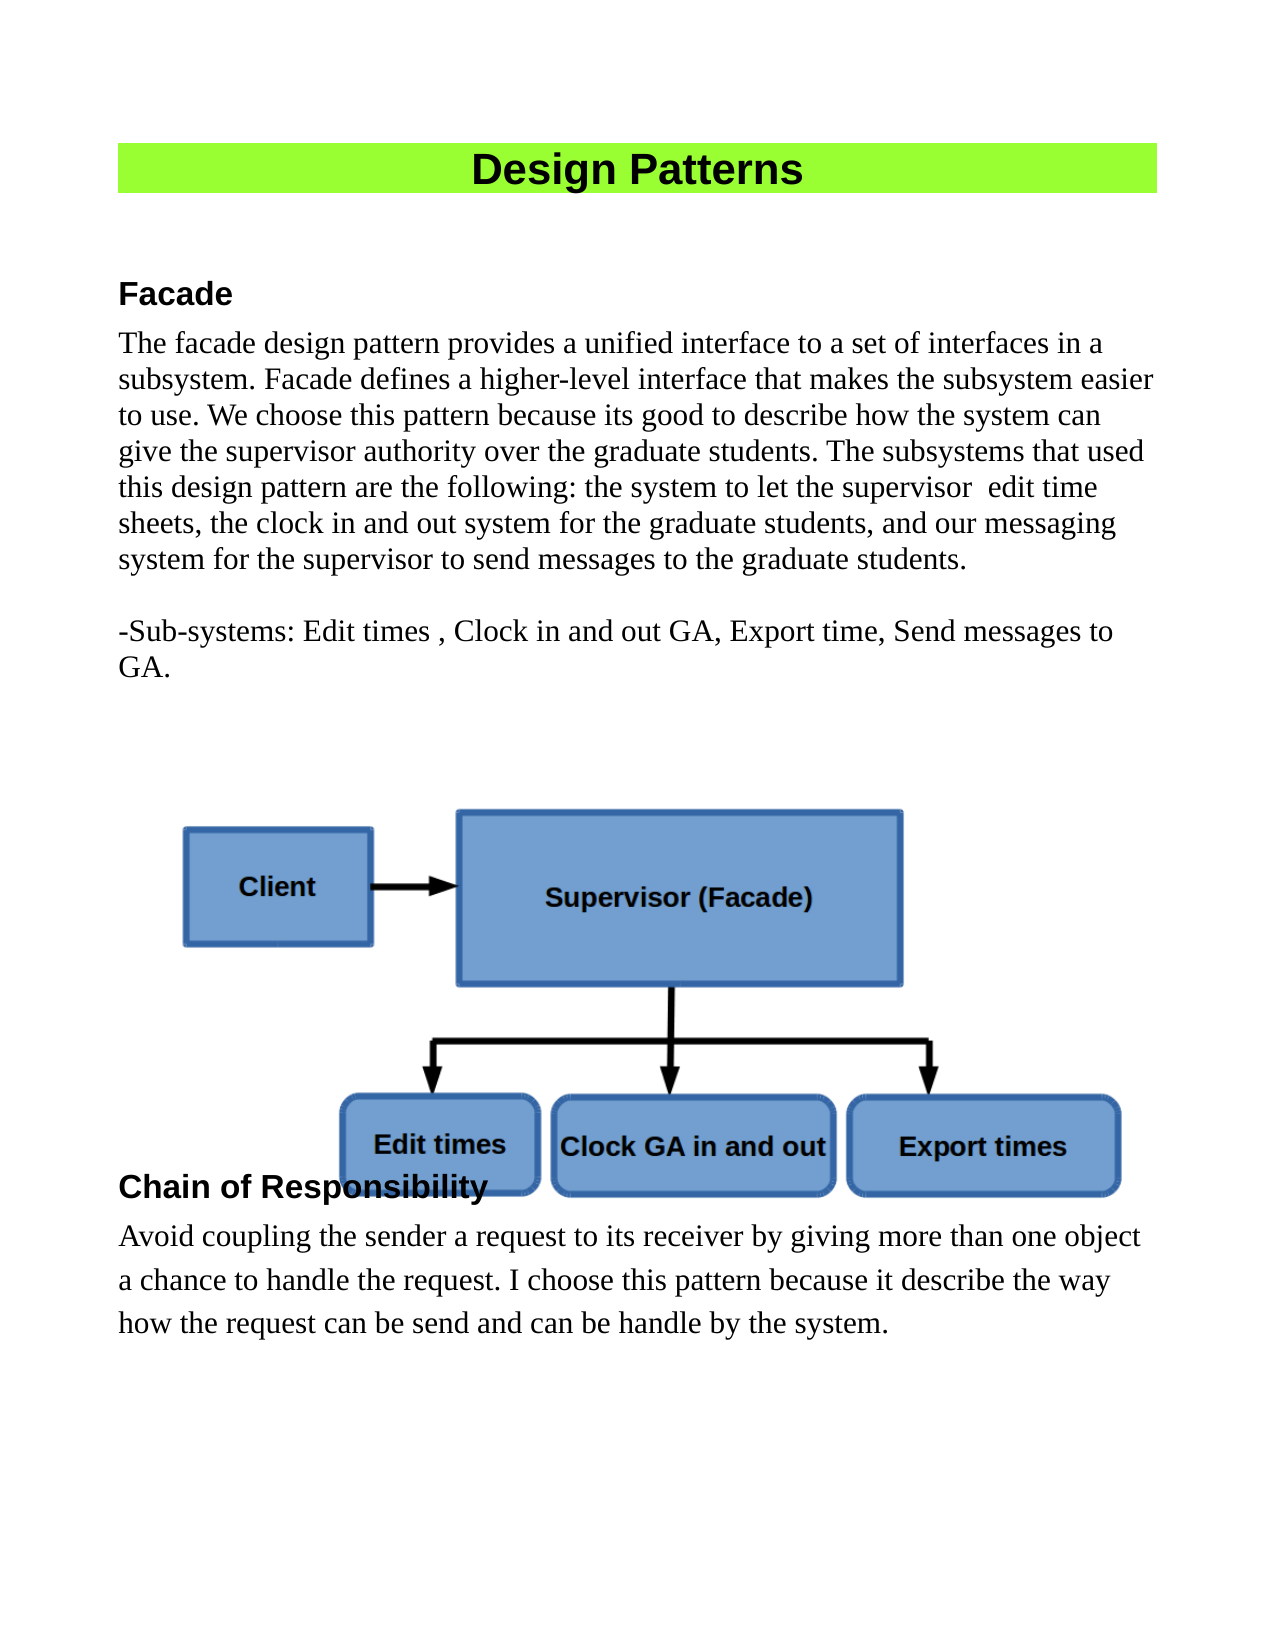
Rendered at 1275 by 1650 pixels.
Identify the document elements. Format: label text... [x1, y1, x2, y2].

subtitle Design Patterns [118, 143, 1157, 193]
text The facade design pattern provides a unified interface to a set of interfaces in a subsystem. Facade defines a higher-level interface that makes the subsystem easier to use. We choose this pattern because its good to describe how the system can give the supervisor authority over the graduate students. The subsystems that used this design pattern are the following: the system to let the supervisor edit time sheets, the clock in and out system for the graduate students, and our messaging system for the supervisor to send messages to the graduate students. [118, 324, 1157, 576]
subtitle Facade [118, 273, 1157, 312]
picture [52, 578, 1191, 1458]
